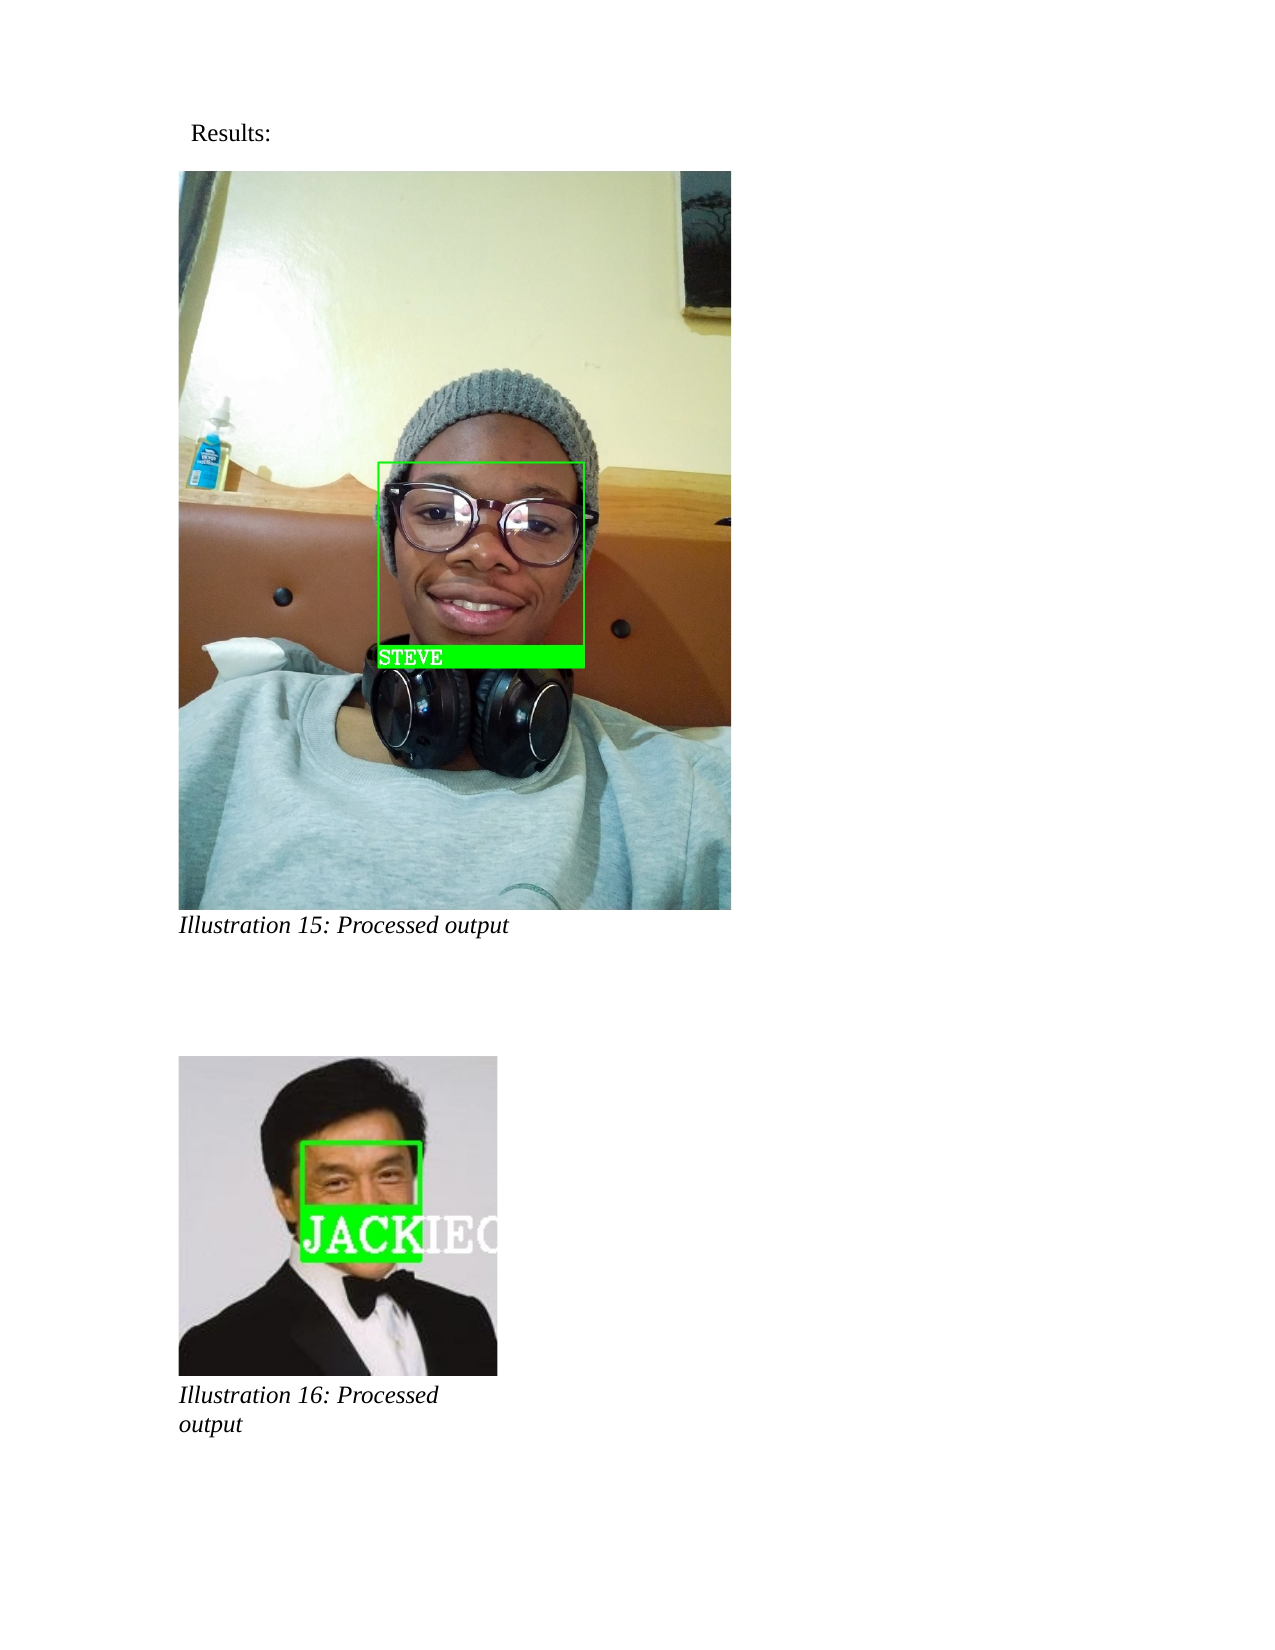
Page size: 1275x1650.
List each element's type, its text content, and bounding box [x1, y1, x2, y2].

picture [178, 171, 732, 910]
text Illustration 15: Processed output [178, 910, 731, 939]
picture [178, 1056, 498, 1376]
text Illustration 16: Processed output [178, 1376, 497, 1438]
text Results: [117, 118, 1158, 147]
